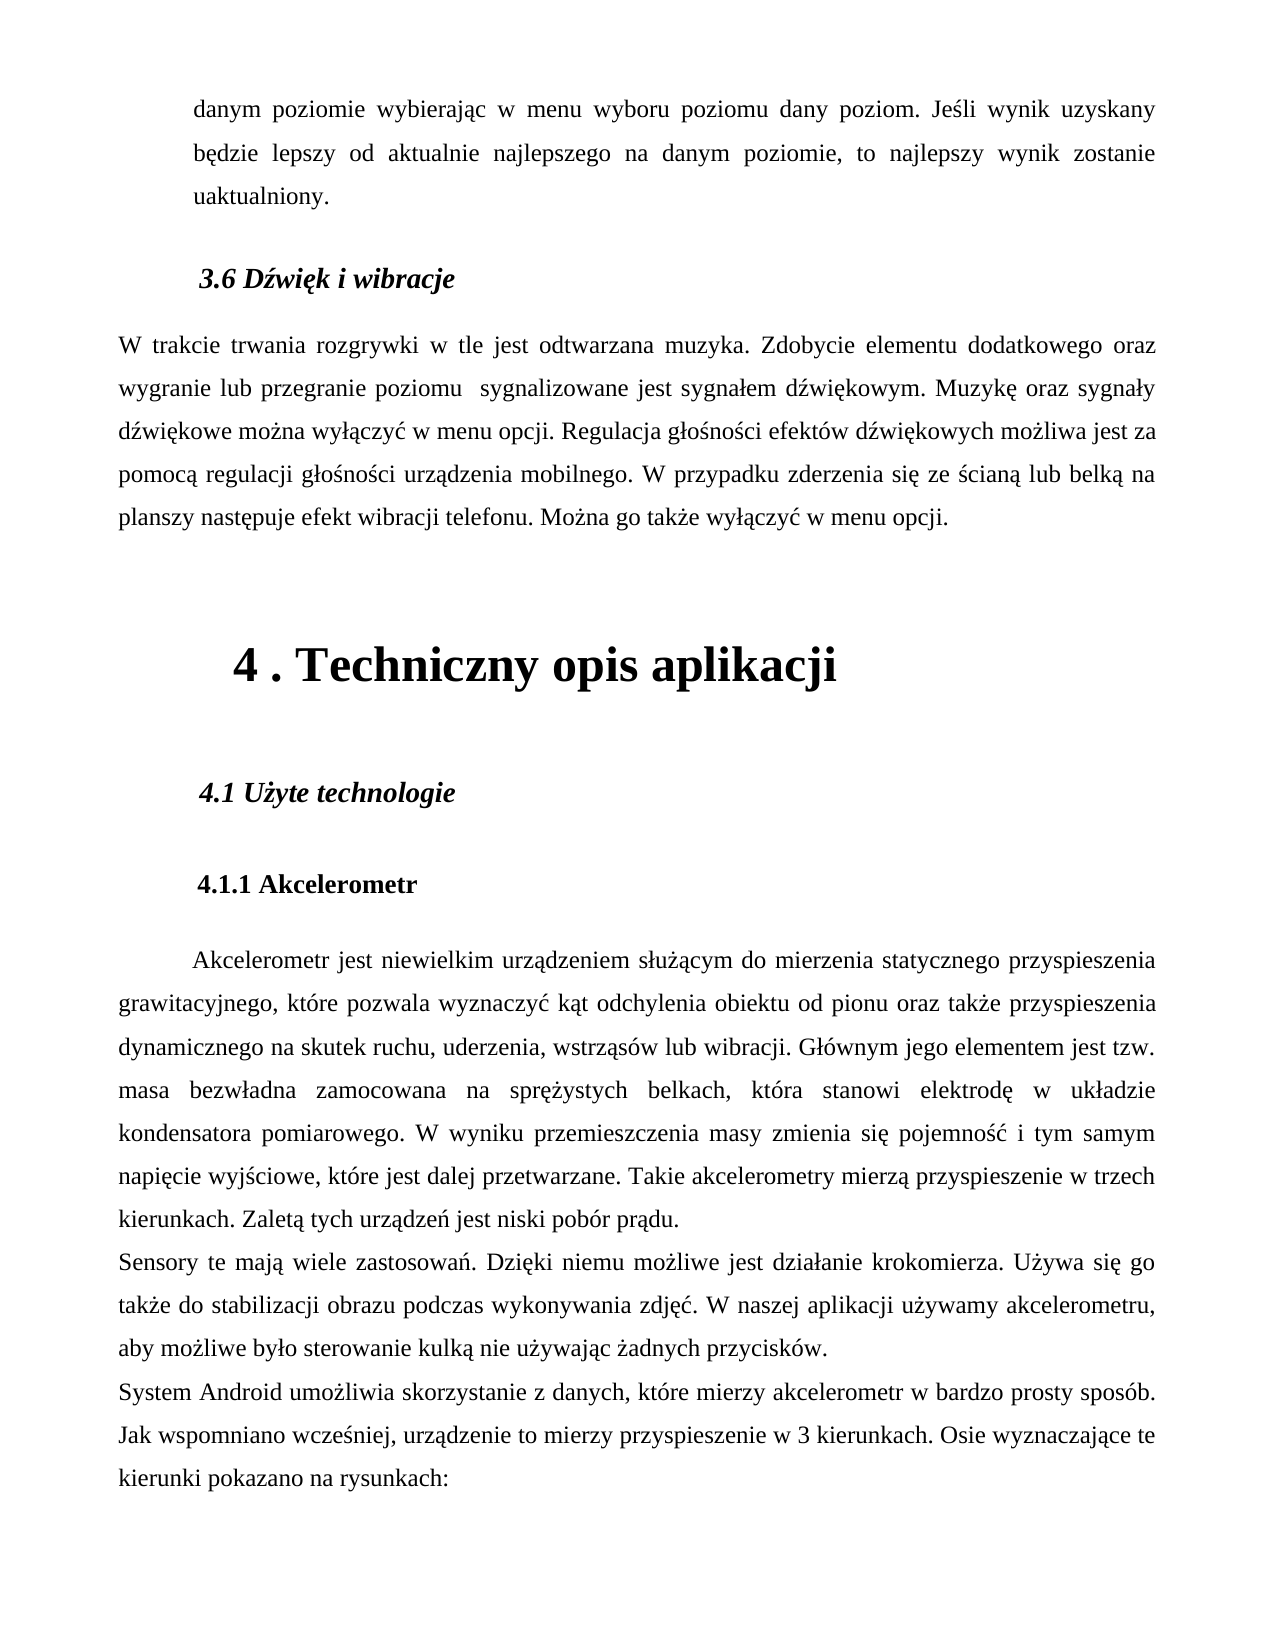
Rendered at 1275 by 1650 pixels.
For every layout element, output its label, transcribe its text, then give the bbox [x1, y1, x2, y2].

subtitle Użyte technologie [192, 775, 1157, 808]
text Akcelerometr jest niewielkim urządzeniem służącym do mierzenia statycznego przyspieszenia grawitacyjnego, które pozwala wyznaczyć kąt odchylenia obiektu od pionu oraz także przyspieszenia dynamicznego na skutek ruchu, uderzenia, wstrząsów lub wibracji. Głównym jego elementem jest tzw. masa bezwładna zamocowana na sprężystych belkach, która stanowi elektrodę w układzie kondensatora pomiarowego. W wyniku przemieszczenia masy zmienia się pojemność i tym samym napięcie wyjściowe, które jest dalej przetwarzane. Takie akcelerometry mierzą przyspieszenie w trzech kierunkach. Zaletą tych urządzeń jest niski pobór prądu. [118, 945, 1157, 1233]
subtitle Akcelerometr [191, 868, 1157, 899]
list danym poziomie wybierając w menu wyboru poziomu dany poziom. Jeśli wynik uzyskany będzie lepszy od aktualnie najlepszego na danym poziomie, to najlepszy wynik zostanie uaktualniony. [156, 94, 1157, 209]
subtitle . Techniczny opis aplikacji [221, 635, 1157, 692]
list W trakcie trwania rozgrywki w tle jest odtwarzana muzyka. Zdobycie elementu dodatkowego oraz wygranie lub przegranie poziomu sygnalizowane jest sygnałem dźwiękowym. Muzykę oraz sygnały dźwiękowe można wyłączyć w menu opcji. Regulacja głośności efektów dźwiękowych możliwa jest za pomocą regulacji głośności urządzenia mobilnego. W przypadku zderzenia się ze ścianą lub belką na planszy następuje efekt wibracji telefonu. Można go także wyłączyć w menu opcji. [118, 330, 1157, 531]
text Sensory te mają wiele zastosowań. Dzięki niemu możliwe jest działanie krokomierza. Używa się go także do stabilizacji obrazu podczas wykonywania zdjęć. W naszej aplikacji używamy akcelerometru, aby możliwe było sterowanie kulką nie używając żadnych przycisków. [118, 1247, 1157, 1362]
text System Android umożliwia skorzystanie z danych, które mierzy akcelerometr w bardzo prosty sposób. Jak wspomniano wcześniej, urządzenie to mierzy przyspieszenie w 3 kierunkach. Osie wyznaczające te kierunki pokazano na rysunkach: [118, 1377, 1157, 1492]
subtitle Dźwięk i wibracje [192, 261, 1157, 295]
